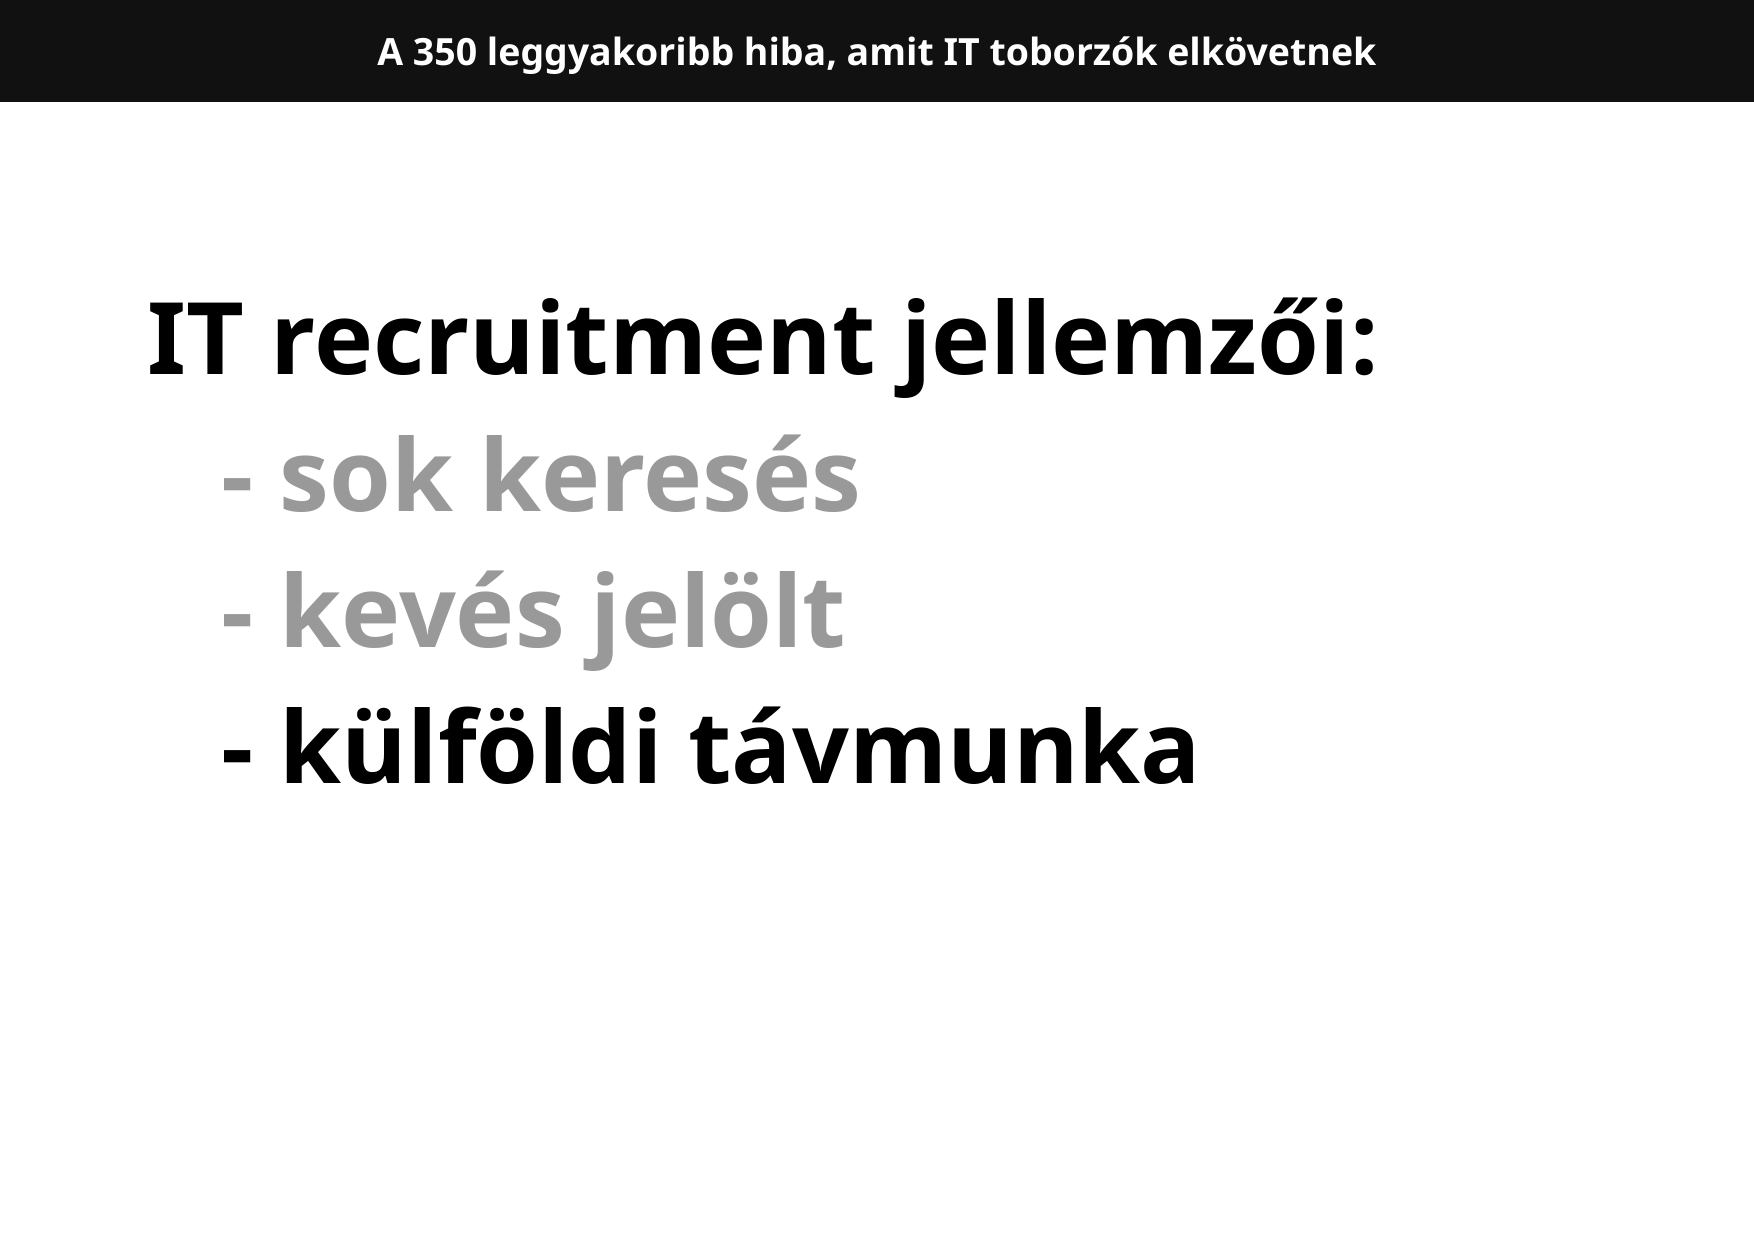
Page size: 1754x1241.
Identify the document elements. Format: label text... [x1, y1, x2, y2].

text IT recruitment jellemzői: [0, 268, 1754, 404]
text - külföldi távmunka [0, 677, 1754, 813]
text - sok keresés [0, 404, 1754, 540]
text - kevés jelölt [0, 540, 1754, 677]
